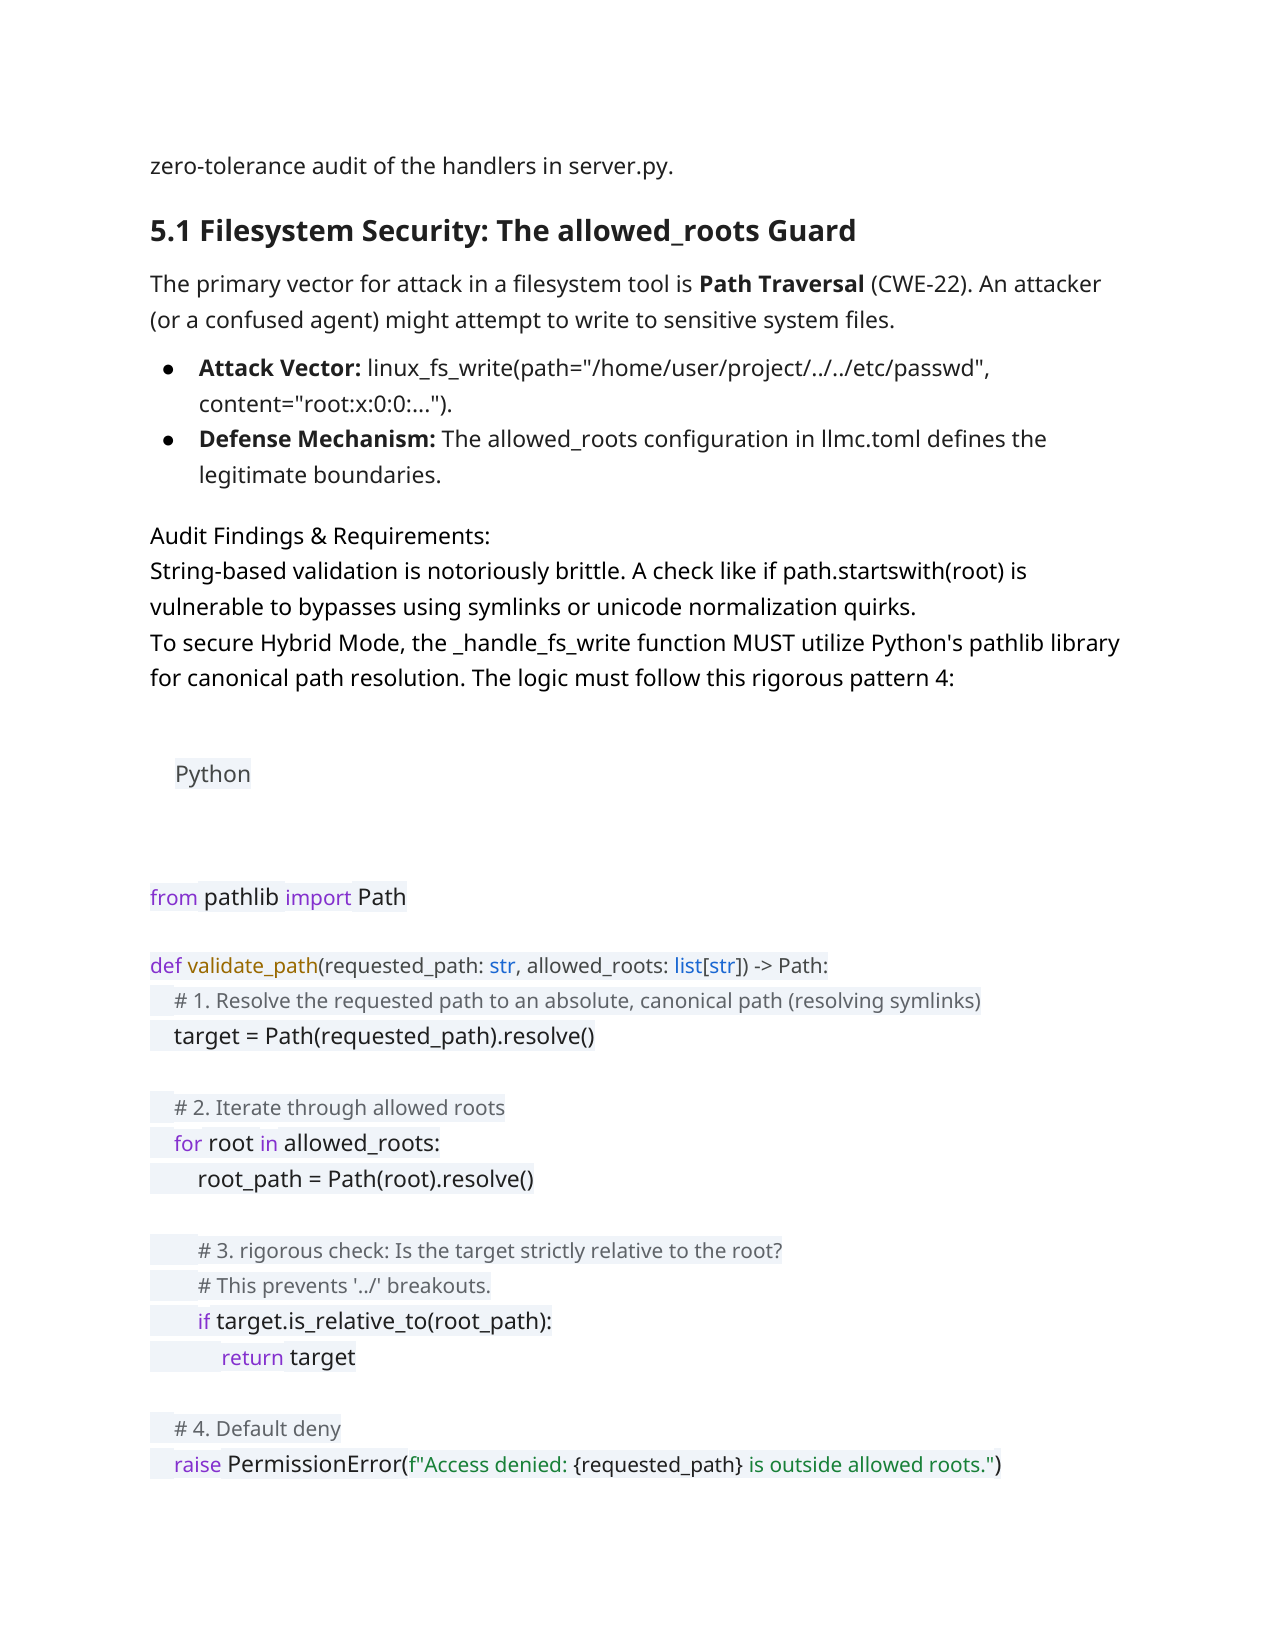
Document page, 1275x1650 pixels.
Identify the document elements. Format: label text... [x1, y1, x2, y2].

text Python [175, 758, 1112, 789]
text String-based validation is notoriously brittle. A check like if path.startswith(root) is vulnerable to bypasses using symlinks or unicode normalization quirks. [150, 555, 1125, 622]
list Attack Vector: linux_fs_write(path="/home/user/project/../../etc/passwd", content="root:x:0:0:..."). [161, 352, 1125, 419]
list Defense Mechanism: The allowed_roots configuration in llmc.toml defines the legitimate boundaries. [161, 423, 1125, 490]
text The primary vector for attack in a filesystem tool is Path Traversal (CWE-22). An attacker (or a confused agent) might attempt to write to sensitive system files. [150, 268, 1125, 335]
text zero-tolerance audit of the handlers in server.py. [150, 150, 1125, 181]
subtitle 5.1 Filesystem Security: The allowed_roots Guard [150, 211, 1125, 250]
text Audit Findings & Requirements: [150, 519, 1125, 551]
text from pathlib import Path def validate_path(requested_path: str, allowed_roots: list[str]) -> Path: # 1. Resolve the requested path to an absolute, canonical path (resolving symlinks) target = Path(requested_path).resolve() # 2. Iterate through allowed roots for root in allowed_roots: root_path = Path(root).resolve() # 3. rigorous check: Is the target strictly relative to the root? # This prevents '../' breakouts. if target.is_relative_to(root_path): return target # 4. Default deny raise PermissionError(f"Access denied: {requested_path} is outside allowed roots.") [150, 881, 1125, 1479]
text To secure Hybrid Mode, the _handle_fs_write function MUST utilize Python's pathlib library for canonical path resolution. The logic must follow this rigorous pattern 4: [150, 626, 1125, 693]
